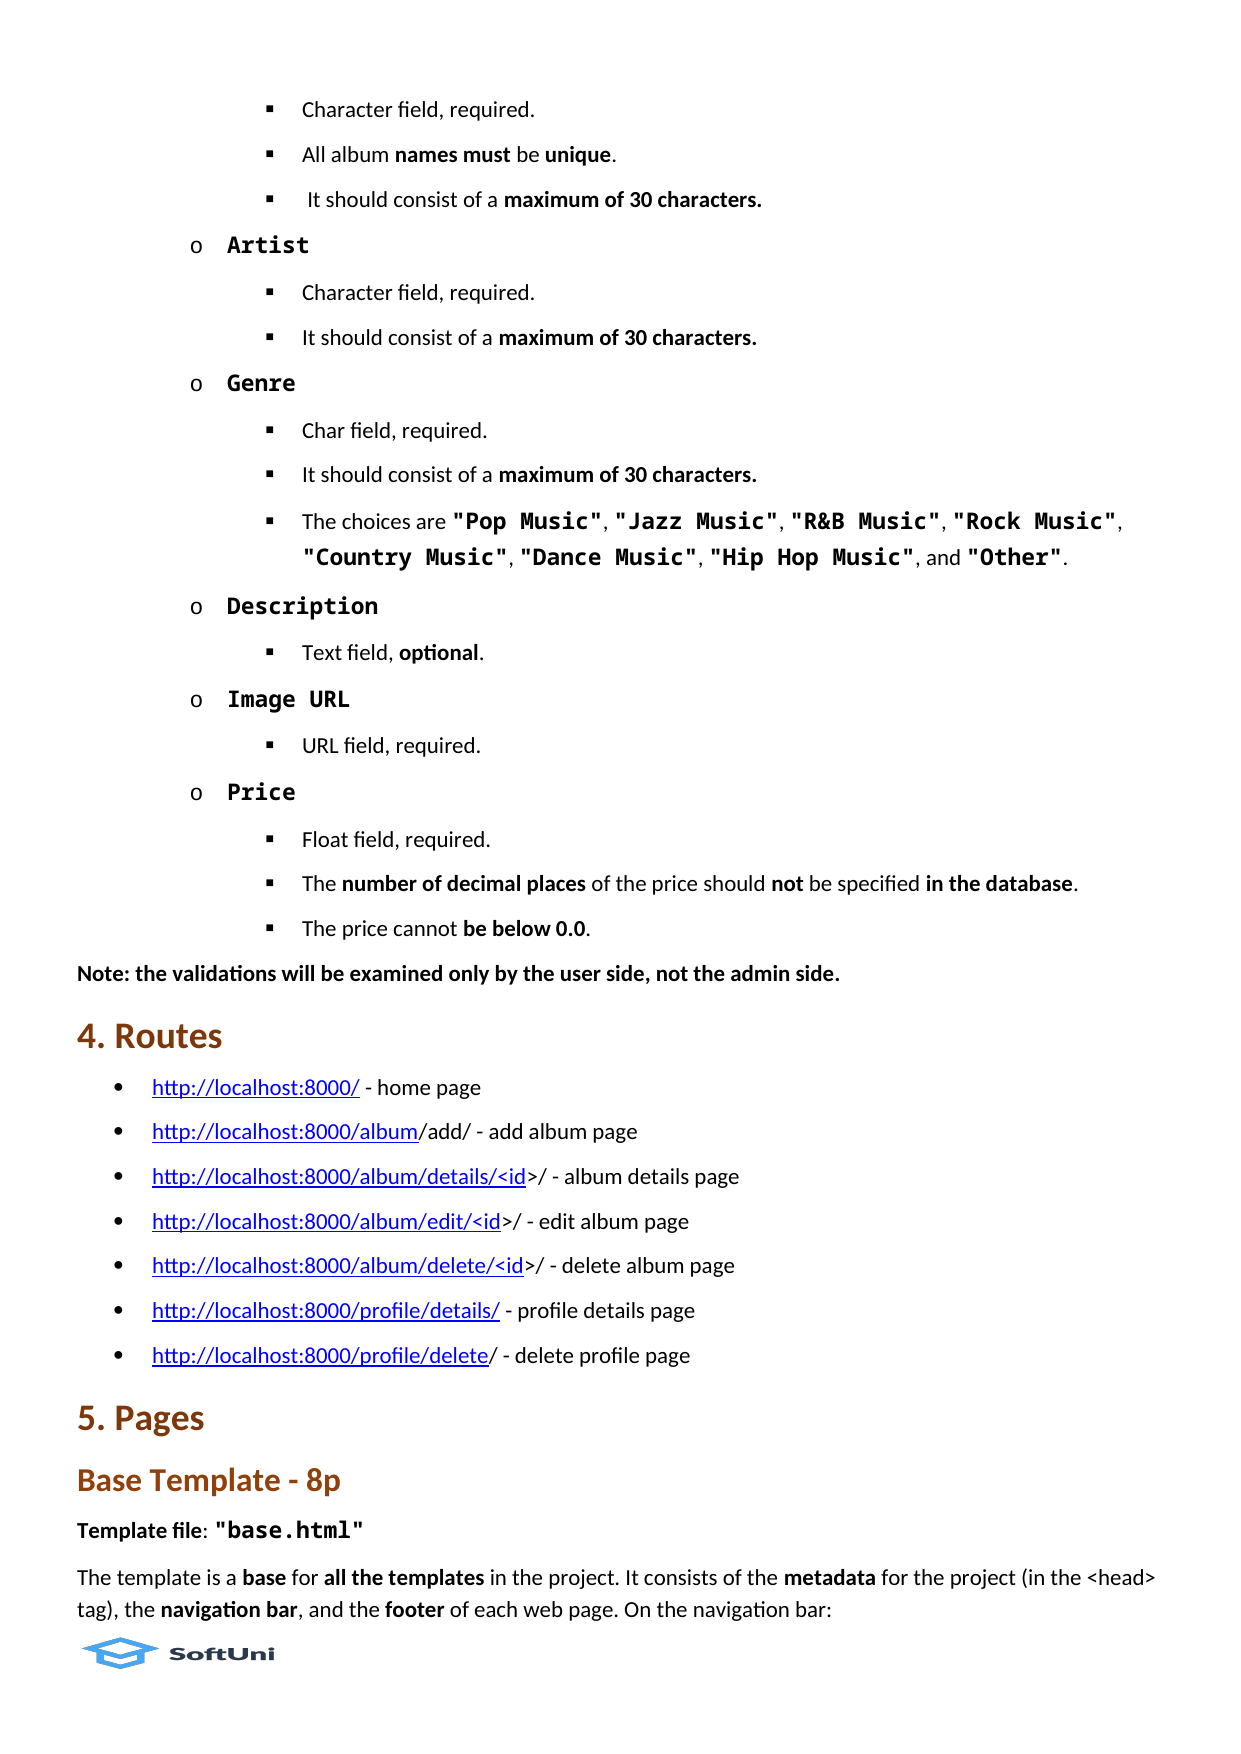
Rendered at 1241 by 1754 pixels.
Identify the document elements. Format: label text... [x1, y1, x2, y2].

list Char field, required. [264, 416, 1163, 444]
list The number of decimal places of the price should not be specified in the database. [264, 869, 1163, 897]
list Description [189, 590, 1163, 621]
list http://localhost:8000/album/edit/<id>/ - edit album page [114, 1207, 1163, 1235]
subtitle Base Template - 8p [77, 1459, 1163, 1500]
list http://localhost:8000/profile/delete/ - delete profile page [114, 1341, 1163, 1369]
list Text field, optional. [264, 638, 1163, 666]
list Character field, required. [264, 278, 1163, 306]
list URL field, required. [264, 731, 1163, 759]
list It should consist of a maximum of 30 characters. [264, 461, 1163, 489]
list http://localhost:8000/album/delete/<id>/ - delete album page [114, 1252, 1163, 1279]
list It should consist of a maximum of 30 characters. [264, 185, 1163, 213]
text Note: the validations will be examined only by the user side, not the admin side. [77, 959, 1163, 987]
list Image URL [189, 683, 1163, 714]
list All album names must be unique. [264, 140, 1163, 168]
text The template is a base for all the templates in the project. It consists of the metadata for the project (in the <head> tag), the navigation bar, and the footer of each web page. On the navigation bar: [77, 1563, 1163, 1623]
list It should consist of a maximum of 30 characters. [264, 323, 1163, 351]
list Character field, required. [264, 95, 1163, 123]
list The choices are "Pop Music", "Jazz Music", "R&B Music", "Rock Music", "Country Music", "Dance Music", "Hip Hop Music", and "Other". [264, 505, 1163, 572]
text Template file: "base.html" [77, 1514, 1163, 1546]
list http://localhost:8000/album/add/ - add album page [114, 1117, 1163, 1146]
list http://localhost:8000/ - home page [114, 1073, 1163, 1101]
list http://localhost:8000/profile/details/ - profile details page [114, 1296, 1163, 1324]
list Artist [189, 229, 1163, 261]
list The price cannot be below 0.0. [264, 914, 1163, 942]
list Float field, required. [264, 825, 1163, 853]
subtitle Pages [77, 1394, 1163, 1440]
subtitle Routes [77, 1012, 1163, 1058]
list Price [189, 776, 1163, 807]
list Genre [189, 367, 1163, 399]
list http://localhost:8000/album/details/<id>/ - album details page [114, 1162, 1163, 1190]
picture [75, 1635, 281, 1672]
